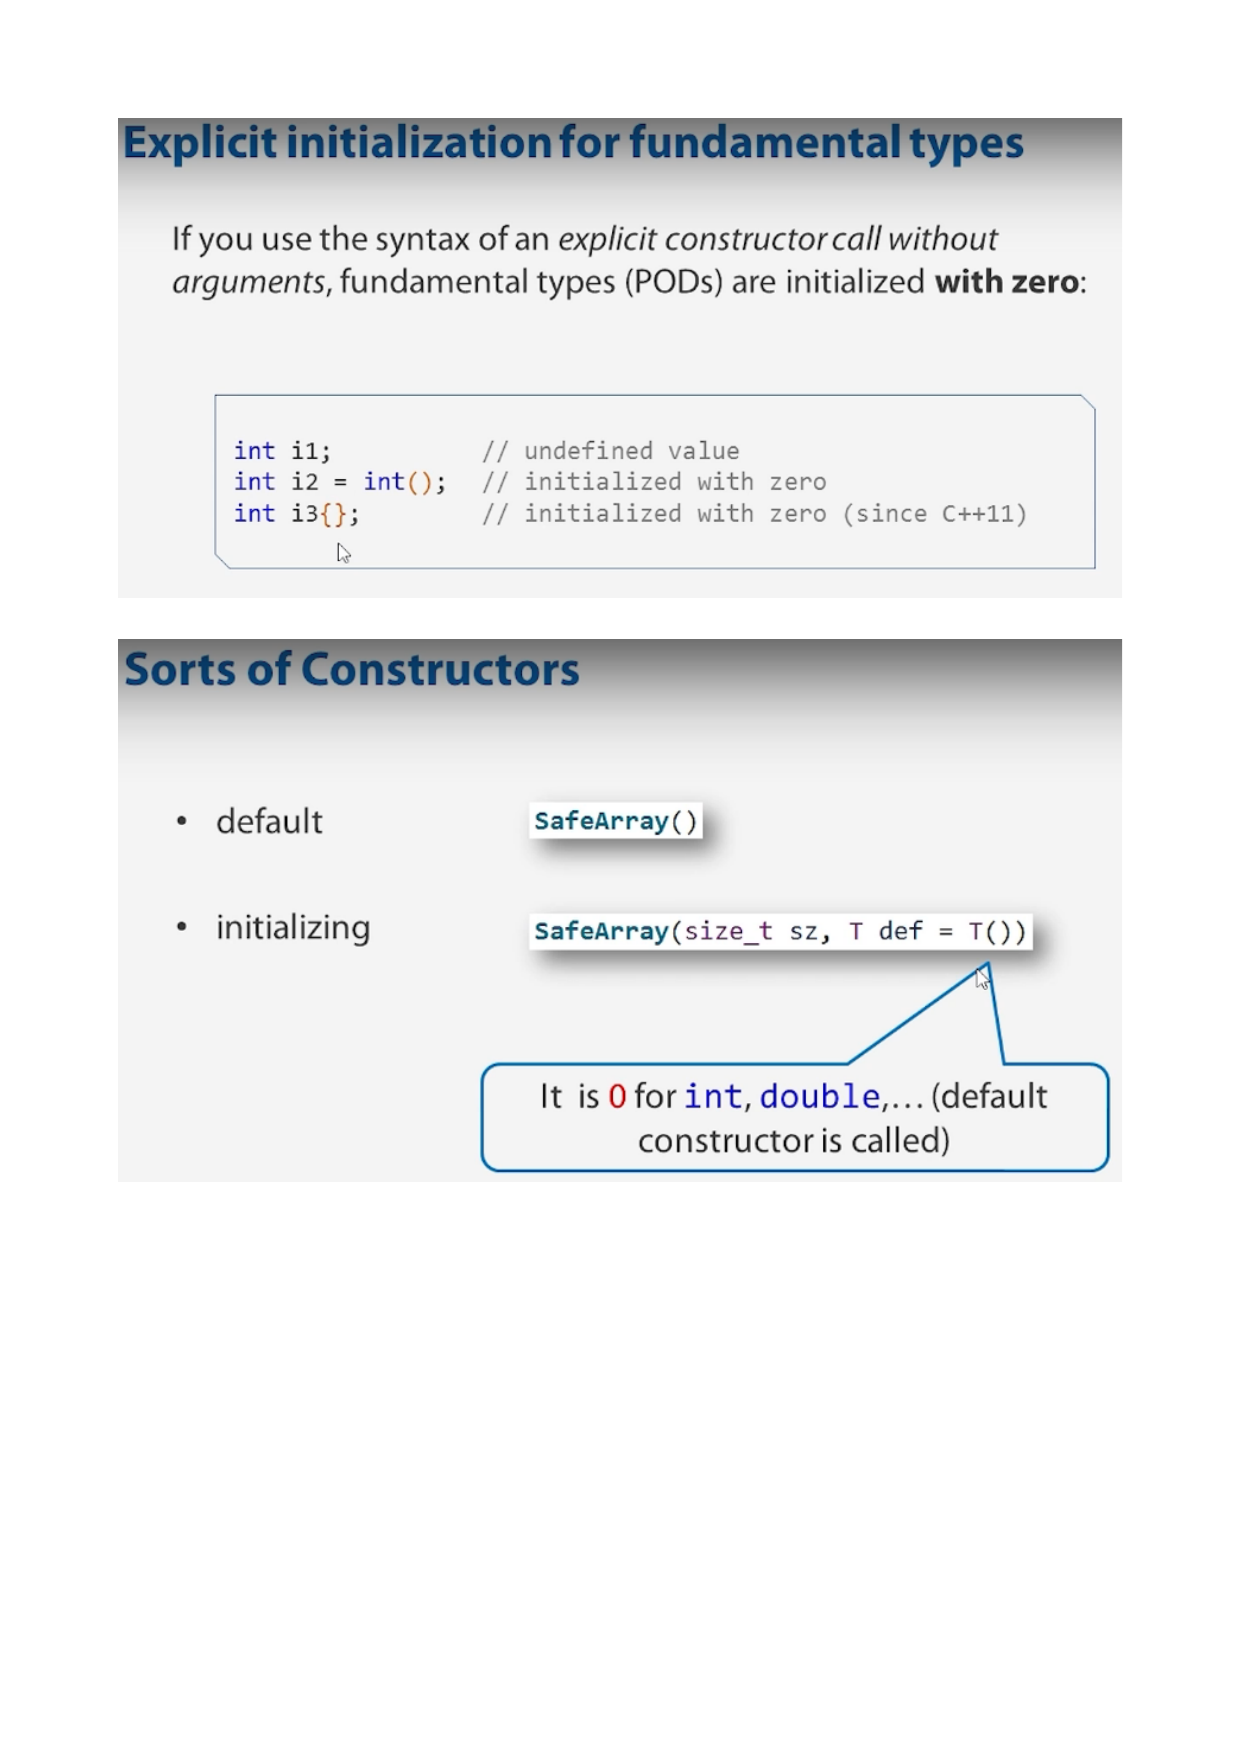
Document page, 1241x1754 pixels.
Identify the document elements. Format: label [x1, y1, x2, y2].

picture [118, 118, 1123, 598]
picture [118, 639, 1123, 1182]
